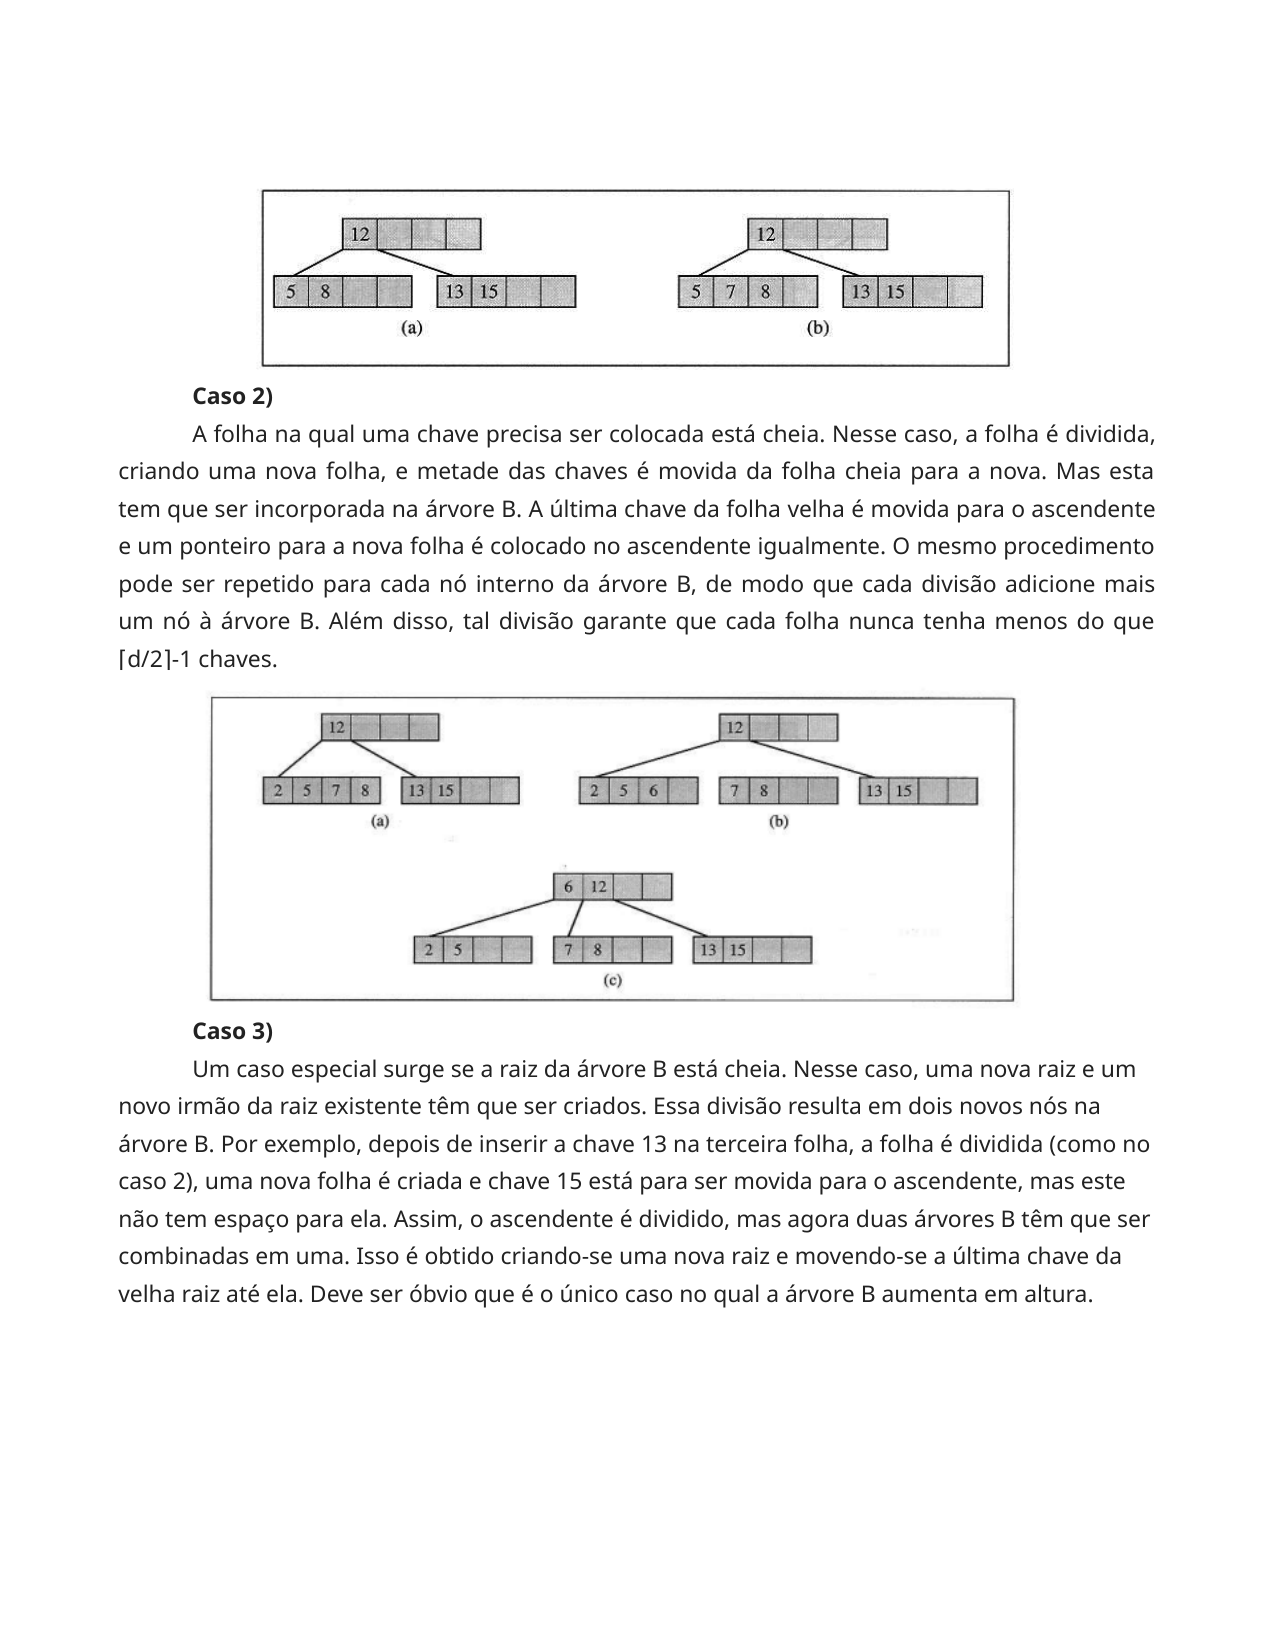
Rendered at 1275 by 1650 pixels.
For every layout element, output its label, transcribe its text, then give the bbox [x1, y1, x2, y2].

text Caso 2) [118, 176, 1157, 411]
picture [249, 175, 1021, 226]
text Caso 3) [118, 1015, 1157, 1046]
text Um caso especial surge se a raiz da árvore B está cheia. Nesse caso, uma nova raiz e um novo irmão da raiz existente têm que ser criados. Essa divisão resulta em dois novos nós na árvore B. Por exemplo, depois de inserir a chave 13 na terceira folha, a folha é dividida (como no caso 2), uma nova folha é criada e chave 15 está para ser movida para o ascendente, mas este não tem espaço para ela. Assim, o ascendente é dividido, mas agora duas árvores B têm que ser combinadas em uma. Isso é obtido criando-se uma nova raiz e movendo-se a última chave da velha raiz até ela. Deve ser óbvio que é o único caso no qual a árvore B aumenta em altura. [118, 1053, 1157, 1309]
text A folha na qual uma chave precisa ser colocada está cheia. Nesse caso, a folha é dividida, criando uma nova folha, e metade das chaves é movida da folha cheia para a nova. Mas esta tem que ser incorporada na árvore B. A última chave da folha velha é movida para o ascendente e um ponteiro para a nova folha é colocado no ascendente igualmente. O mesmo procedimento pode ser repetido para cada nó interno da árvore B, de modo que cada divisão adicione mais um nó à árvore B. Além disso, tal divisão garante que cada folha nunca tenha menos do que ⌈d/2⌉-1 chaves. [118, 418, 1157, 674]
picture [197, 683, 495, 1011]
